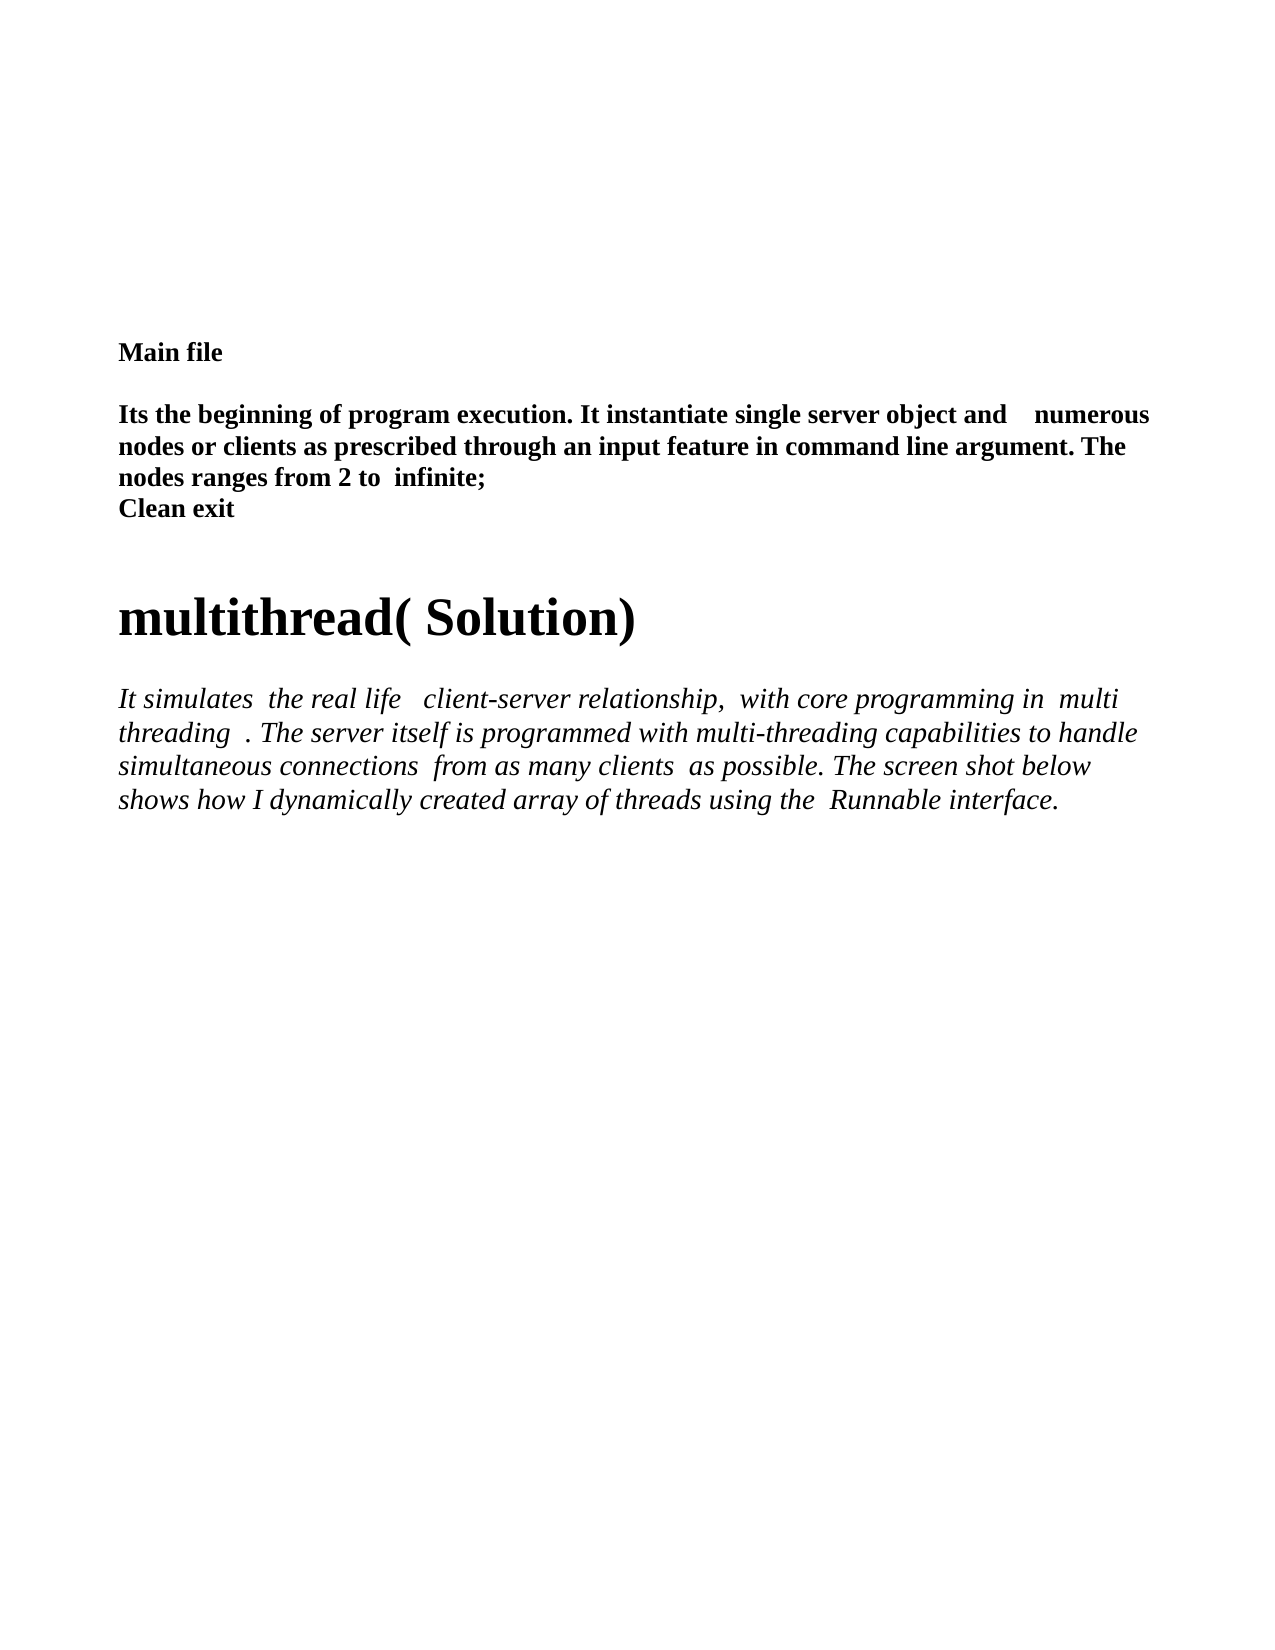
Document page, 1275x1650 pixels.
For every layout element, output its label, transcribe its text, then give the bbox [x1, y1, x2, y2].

text It simulates the real life client-server relationship, with core programming in multi threading . The server itself is programmed with multi-threading capabilities to handle simultaneous connections from as many clients as possible. The screen shot below shows how I dynamically created array of threads using the Runnable interface. [118, 681, 1157, 815]
text Clean exit [118, 492, 1157, 523]
text multithread( Solution) [118, 585, 1157, 648]
text Main file [118, 336, 1157, 367]
text Its the beginning of program execution. It instantiate single server object and numerous nodes or clients as prescribed through an input feature in command line argument. The nodes ranges from 2 to infinite; [118, 398, 1157, 492]
